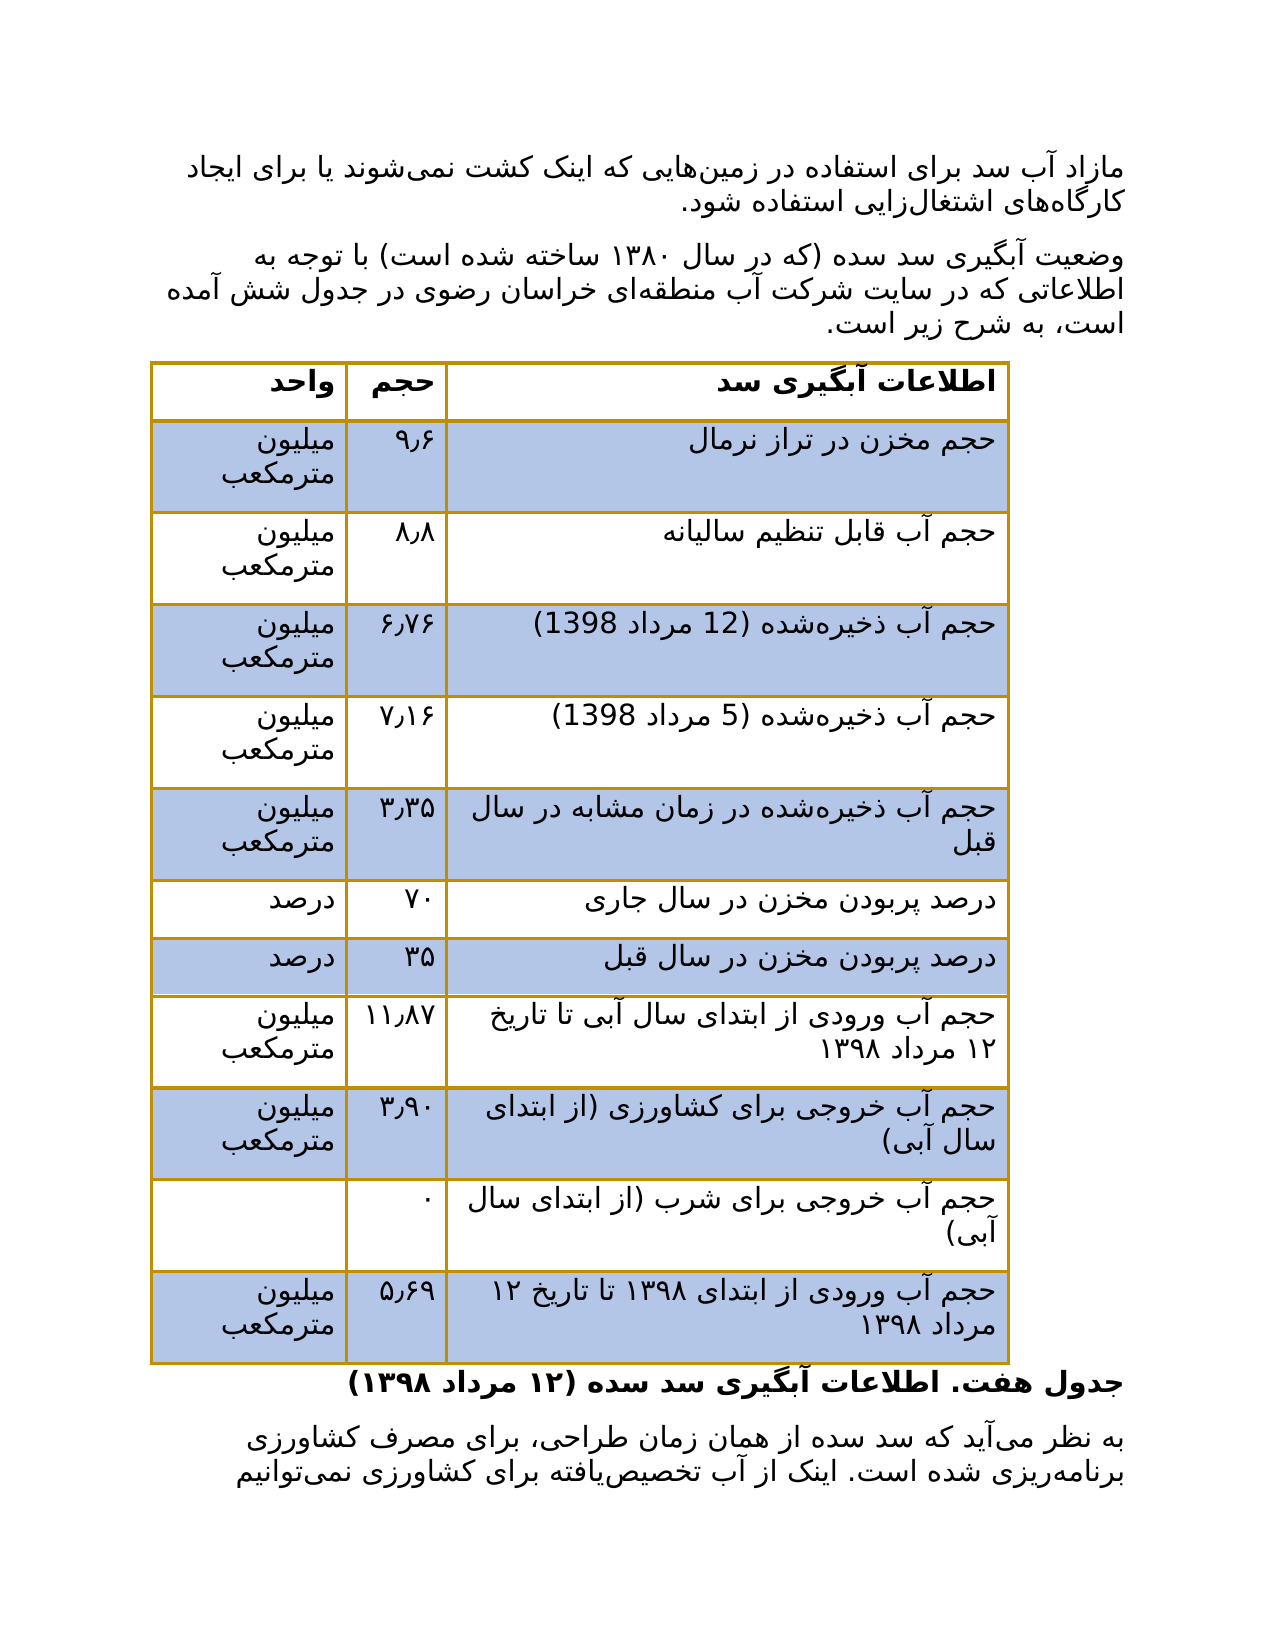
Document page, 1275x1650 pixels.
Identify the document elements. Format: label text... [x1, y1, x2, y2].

table_cell ۷۰ [348, 882, 445, 937]
table_cell درصد پر‌بودن مخزن در سال جاری [448, 882, 1007, 937]
table_cell درصد [153, 940, 345, 994]
table_cell ۱۱٫۸۷ [348, 998, 445, 1086]
table_cell حجم آب خروجی برای شرب (از ابتدای سال آبی) [448, 1181, 1007, 1270]
table_cell حجم آب ذخیره‌شده در زمان مشابه در سال قبل [448, 790, 1007, 879]
table_header اطلاعات آبگیری سد [448, 365, 1007, 419]
table_cell ۶٫۷۶ [348, 606, 445, 695]
table_cell میلیون مترمکعب [153, 1090, 345, 1178]
table_cell میلیون مترمکعب [153, 998, 345, 1086]
table_cell ۷٫۱۶ [348, 698, 445, 787]
table_header واحد [153, 365, 345, 419]
table_cell درصد پر‌بودن مخزن در سال قبل [448, 940, 1007, 994]
text مازاد آب سد برای استفاده در زمین‌هایی که اینک کشت نمی‌شوند یا برای ایجاد کارگاه‌های اشتغال‌زایی استفاده شود. [150, 150, 1125, 218]
table_cell میلیون مترمکعب [153, 423, 345, 511]
table_cell حجم آب ذخیره‌شده (5 مرداد 1398) [448, 698, 1007, 787]
table_cell [153, 1181, 345, 1270]
table_cell ۳٫۹۰ [348, 1090, 445, 1178]
table_cell ۹٫۶ [348, 423, 445, 511]
table_cell حجم آب خروجی برای کشاورزی (از ابتدای سال آبی) [448, 1090, 1007, 1178]
table_cell حجم آب ذخیره‌شده (12 مرداد 1398) [448, 606, 1007, 695]
text وضعیت آبگیری سد سده (که در سال ۱۳۸۰ ساخته شده است) با توجه به اطلاعاتی که در سایت شرکت آب منطقه‌ای خراسان رضوی در جدول شش آمده است، به شرح زیر است. [150, 239, 1125, 341]
table_cell حجم آب ورودی از ابتدای ۱۳۹۸ تا تاریخ ۱۲ مرداد ۱۳۹۸ [448, 1273, 1007, 1362]
table_cell ۰ [348, 1181, 445, 1270]
table_cell میلیون مترمکعب [153, 698, 345, 787]
table_cell ۳٫۳۵ [348, 790, 445, 879]
table_cell حجم آب ورودی از ابتدای سال آبی تا تاریخ ۱۲ مرداد ۱۳۹۸ [448, 998, 1007, 1086]
table_cell حجم آب قابل تنظیم سالیانه [448, 514, 1007, 603]
text جدول هفت. اطلاعات آبگیری سد سده (۱۲ مرداد ۱۳۹۸) [150, 1365, 1125, 1399]
table_cell ۸٫۸ [348, 514, 445, 603]
table_cell میلیون مترمکعب [153, 790, 345, 879]
text به نظر می‌آید که سد سده از همان زمان طراحی، برای مصرف کشاورزی برنامه‌ریزی شده است. اینک از آب تخصیص‌یافته برای کشاورزی نمی‌توانیم سهمی را به صنعت اختصاص دهیم. اعتراض کشاورزان به این است که این آب ویژه کشاورزی است و صنعت نباید به آن دسترسی داشته باشد. در حال حاضر، کشاورزانی که از آب سد سده استفاده می‌کنند، بهایی برای آب مصرفی پرداخت نمی‌کنند؛ درحالی‌که قیمت برآورد‌شده به نسبت هزینه‌های تأمین آب و تورم سالیانه - برای سال پایه ۱۳۹۱ - به‌طور متوسط در استان خراسان رضوی ۱۲۰۰۰ ریال برای هر مترمکعب بوده است. این قیمت‌گذاری برای آب پای سدها در دشت‌های ممنوعه و ممنوعه بحرانی استان خراسان رضوی محاسبه شده است. (رحمانی و انصاری، ۱۳۹۱) همین رقم برای سد سده، ۹۰۹۶ ریال محاسبه شده است. در واقع این یارانه‌ای است که دولت برای کشاورزان منطقه اختصاص داده است. موضوع اصلی بهره‌برداری صنعت از آب سده بر پایه این اندیشه استوار است که آب مازاد را به صنعت بفروشیم. در سال ۱۳۸۸ و نیز در سال ۱۳۹۶ آب سد دو بار سرریز کرده است و این امر نشان می‌دهد که در سال‌هایی، آب مازاد وجود داشته است. اما صنعت نیاز به آبی دارد که پیوسته فراهم باشد. کشاورزان بر این باورند که این آب مازاد باید صرف کار در زمین‌هایی شود که در حال حاضر رها هستند، یا برای کارگاه‌های فرآوری استفاده شود و به انتقال هرگونه آبی به صنعت، معترض هستند. استفاده صنعت از این آب می‌تواند در منطقه چالش‌برانگیز باشد.بند خاکی که روی رودخانه کال‌شور در منطقه حفاظت‌شده سیرخون ایجاد شده، یک آب‌بندان مصنوعی بر بستر رودخانه دائم کال‌شور ایجاد کرده است که پرندگان مهاجر برای گذران زمستان نیز از آن استفاده می‌برند. در واقع سرچشمه رود کال‌شور، دو رود دیگر هستند که یکی رود قاسم‌آباد خواف است که رشته آن از کوه سده سرچشمه گرفته و پس از طی زمین‌های شوره‌زار، آب آن شور شده است. [150, 1420, 1125, 1488]
table_cell ۳۵ [348, 940, 445, 994]
table_cell ۵٫۶۹ [348, 1273, 445, 1362]
table_cell میلیون مترمکعب [153, 514, 345, 603]
table_header حجم [348, 365, 445, 419]
table_cell حجم مخزن در تراز نرمال [448, 423, 1007, 511]
table_cell درصد [153, 882, 345, 937]
table_cell میلیون مترمکعب [153, 606, 345, 695]
table_cell میلیون مترمکعب [153, 1273, 345, 1362]
